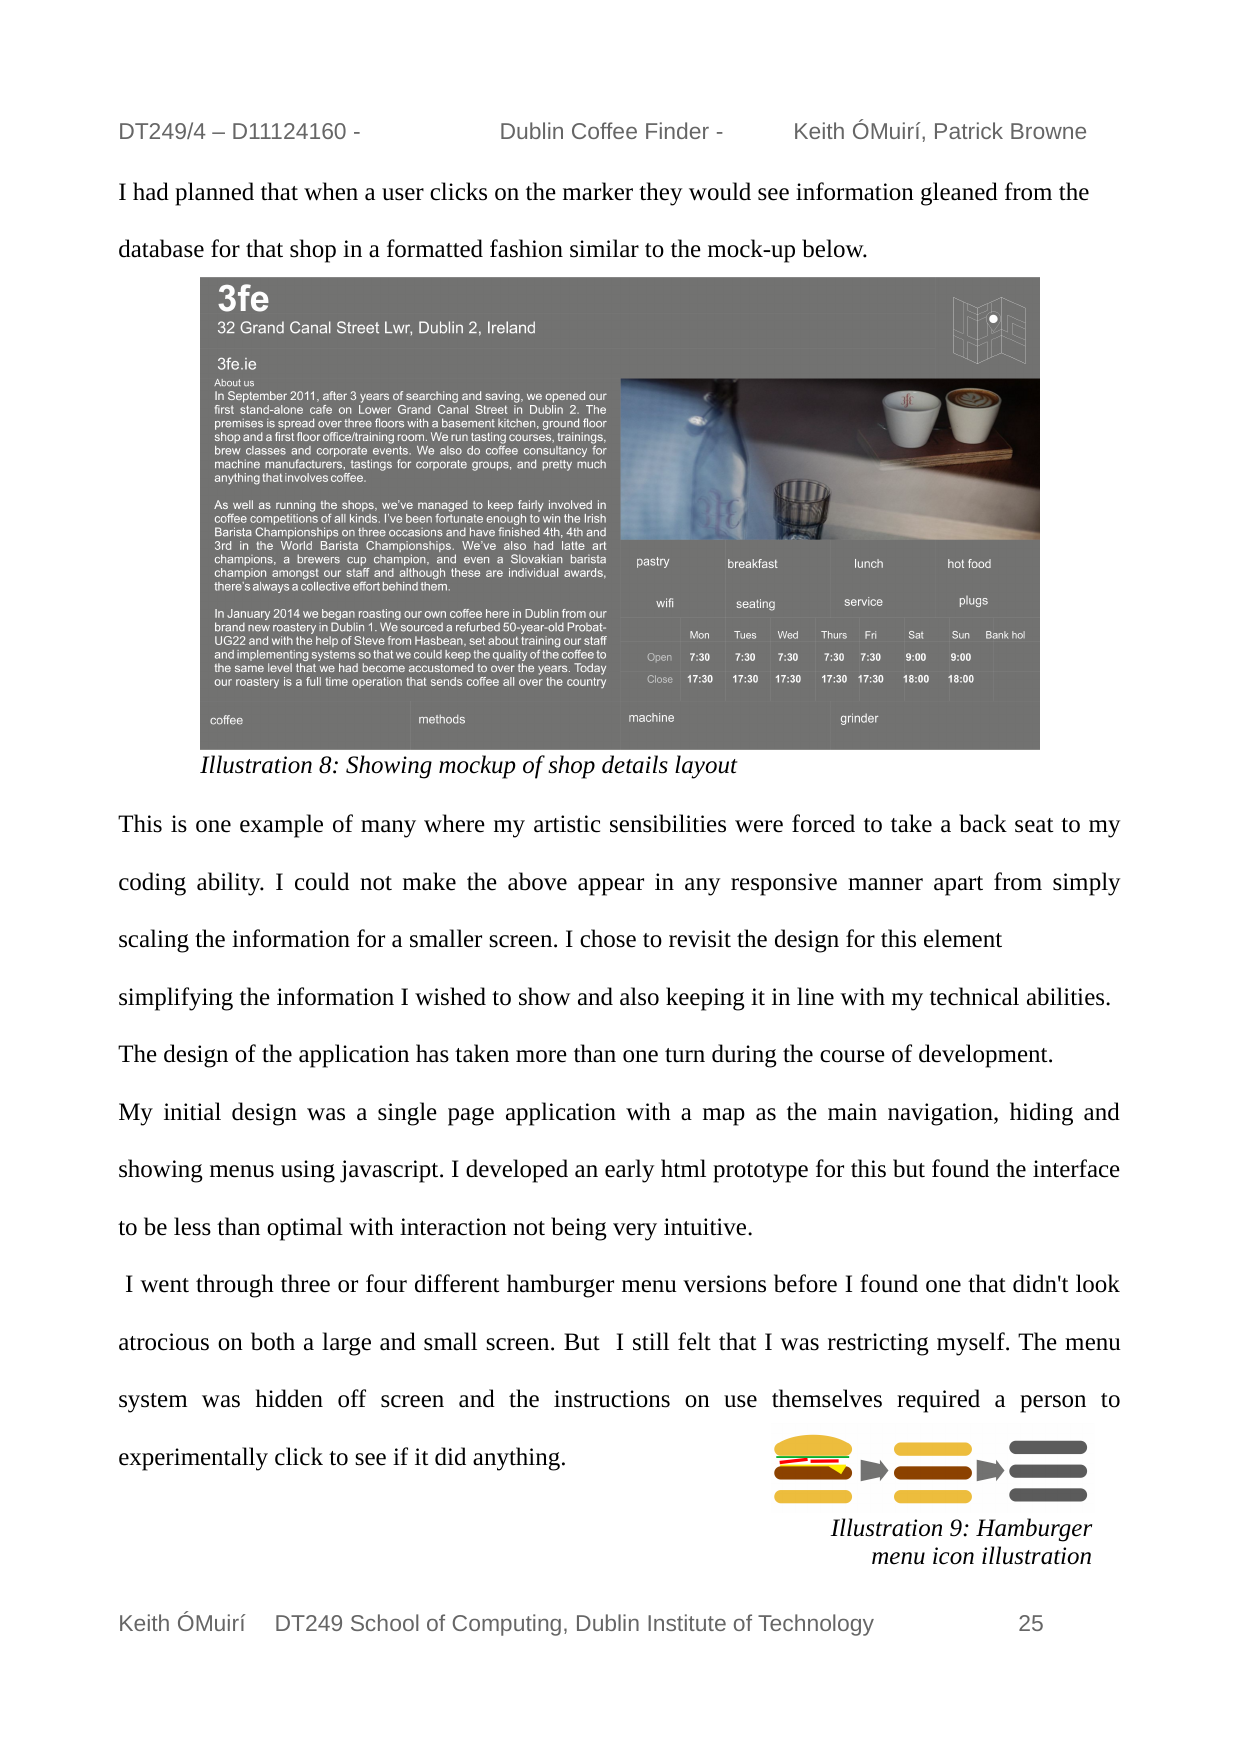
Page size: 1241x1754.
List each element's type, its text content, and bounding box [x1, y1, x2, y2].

text Illustration 8: Showing mockup of shop details layout [200, 750, 1040, 779]
text I had planned that when a user clicks on the marker they would see information gleaned from the database for that shop in a formatted fashion similar to the mock-up below. [118, 177, 1122, 263]
text I went through three or four different hamburger menu versions before I found one that didn't look atrocious on both a large and small screen. But I still felt that I was restricting myself. The menu system was hidden off screen and the instructions on use themselves required a person to experimentally click to see if it did anything. [118, 1269, 1122, 1471]
text My initial design was a single page application with a map as the main navigation, hiding and showing menus using javascript. I developed an early html prototype for this but found the interface to be less than optimal with interaction not being very intuitive. [118, 1097, 1122, 1241]
text Illustration 9: Hamburger menu icon illustration [771, 1513, 1094, 1570]
picture [200, 277, 1040, 750]
picture [770, 1423, 1095, 1513]
text simplifying the information I wished to show and also keeping it in line with my technical abilities. [118, 982, 1122, 1011]
text This is one example of many where my artistic sensibilities were forced to take a back seat to my coding ability. I could not make the above appear in any responsive manner apart from simply scaling the information for a smaller screen. I chose to revisit the design for this element [118, 809, 1122, 953]
text The design of the application has taken more than one turn during the course of development. [118, 1039, 1122, 1068]
